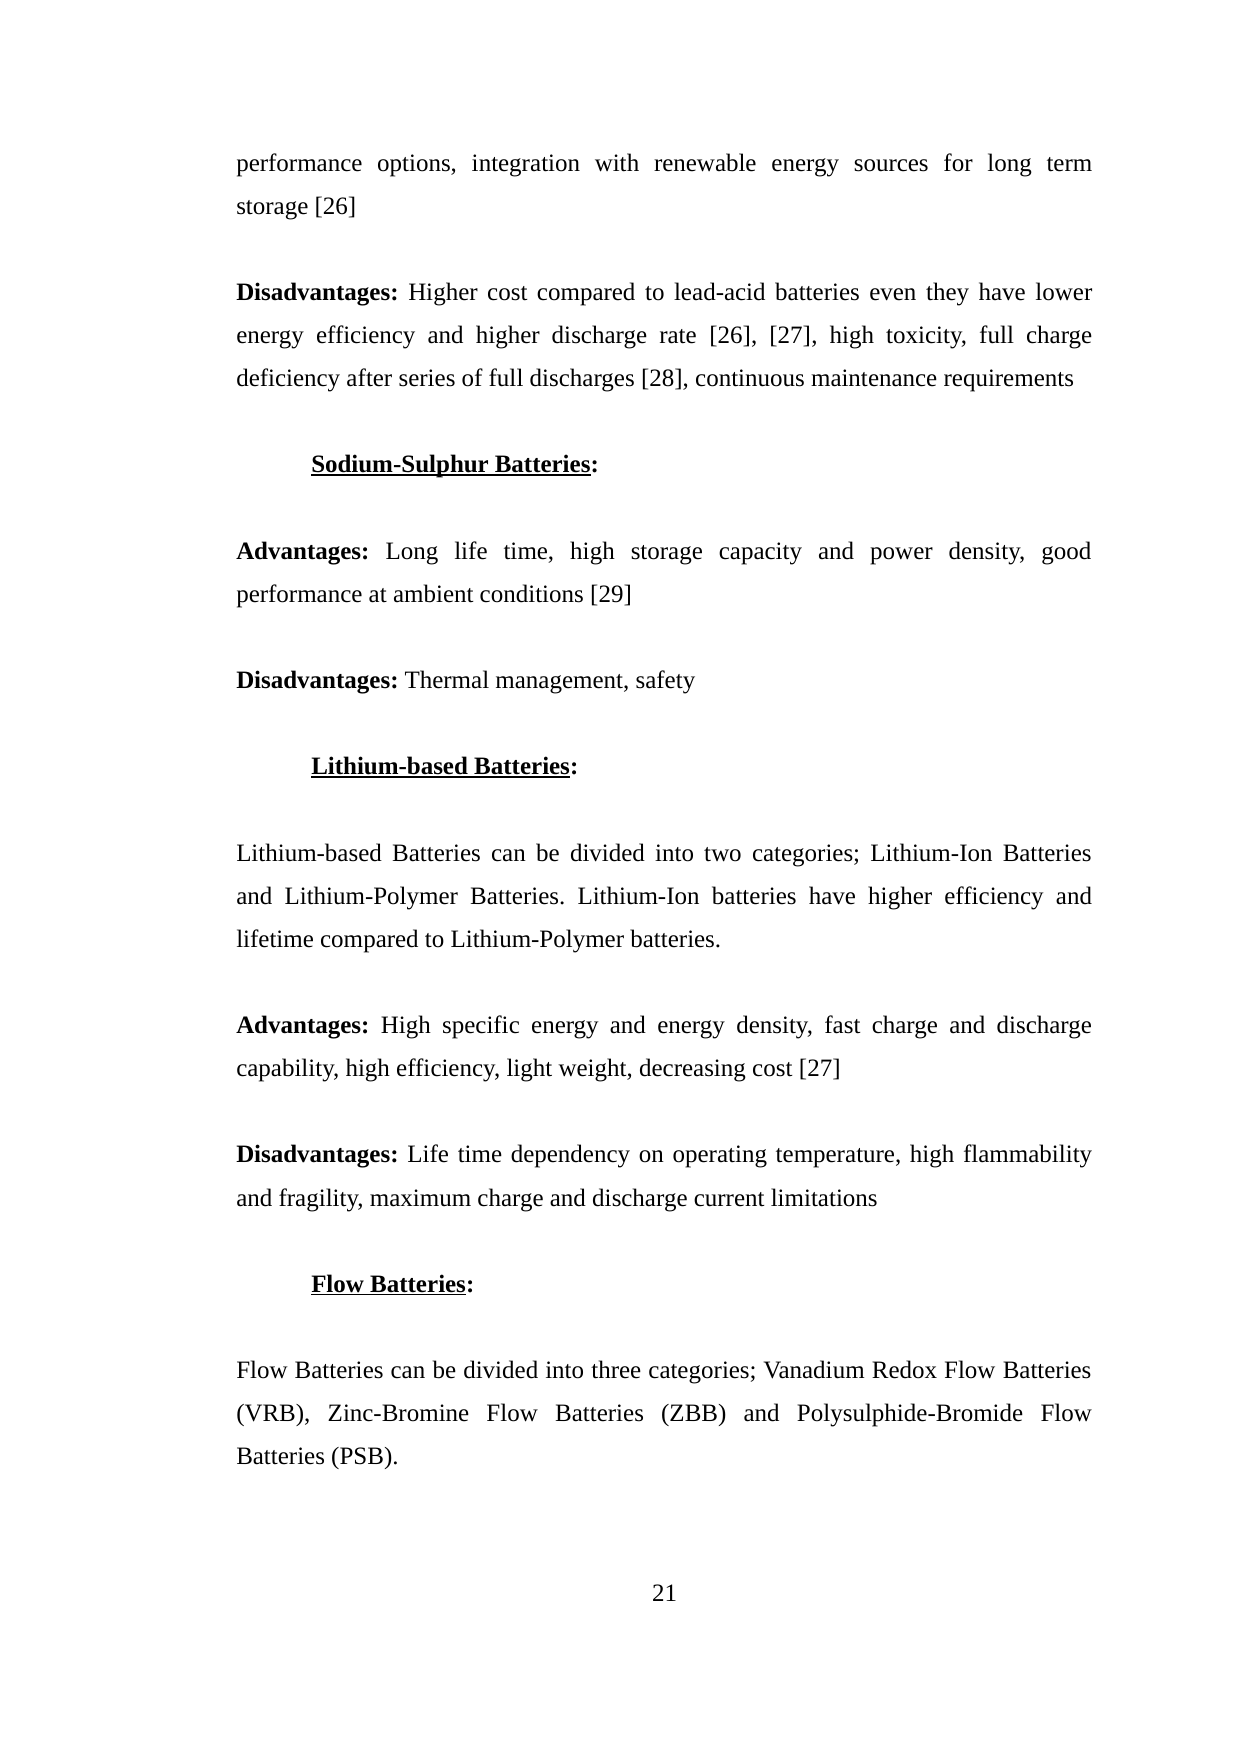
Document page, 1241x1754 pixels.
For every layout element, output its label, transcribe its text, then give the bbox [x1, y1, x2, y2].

text Disadvantages: Higher cost compared to lead-acid batteries even they have lower energy efficiency and higher discharge rate [26], [27]⁠, high toxicity, full charge deficiency after series of full discharges [28], continuous maintenance requirements [236, 277, 1093, 392]
text Sodium-Sulphur Batteries: [236, 449, 1093, 478]
text Advantages: High specific energy and energy density, fast charge and discharge capability, high efficiency, light weight, decreasing cost [27] [236, 1010, 1093, 1082]
text Lithium-based Batteries: [236, 751, 1093, 780]
text Disadvantages: Life time dependency on operating temperature, high flammability and fragility, maximum charge and discharge current limitations [236, 1139, 1093, 1211]
text Advantages: Long life time, high storage capacity and power density, good performance at ambient conditions [29] [236, 536, 1093, 608]
text performance options, integration with renewable energy sources for long term storage [26] [236, 148, 1093, 219]
text Disadvantages: Thermal management, safety [236, 665, 1093, 694]
text Lithium-based Batteries can be divided into two categories; Lithium-Ion Batteries and Lithium-Polymer Batteries. Lithium-Ion batteries have higher efficiency and lifetime compared to Lithium-Polymer batteries. [236, 838, 1093, 953]
text Flow Batteries: [236, 1269, 1093, 1298]
text Flow Batteries can be divided into three categories; Vanadium Redox Flow Batteries (VRB), Zinc-Bromine Flow Batteries (ZBB) and Polysulphide-Bromide Flow Batteries (PSB). [236, 1355, 1093, 1470]
